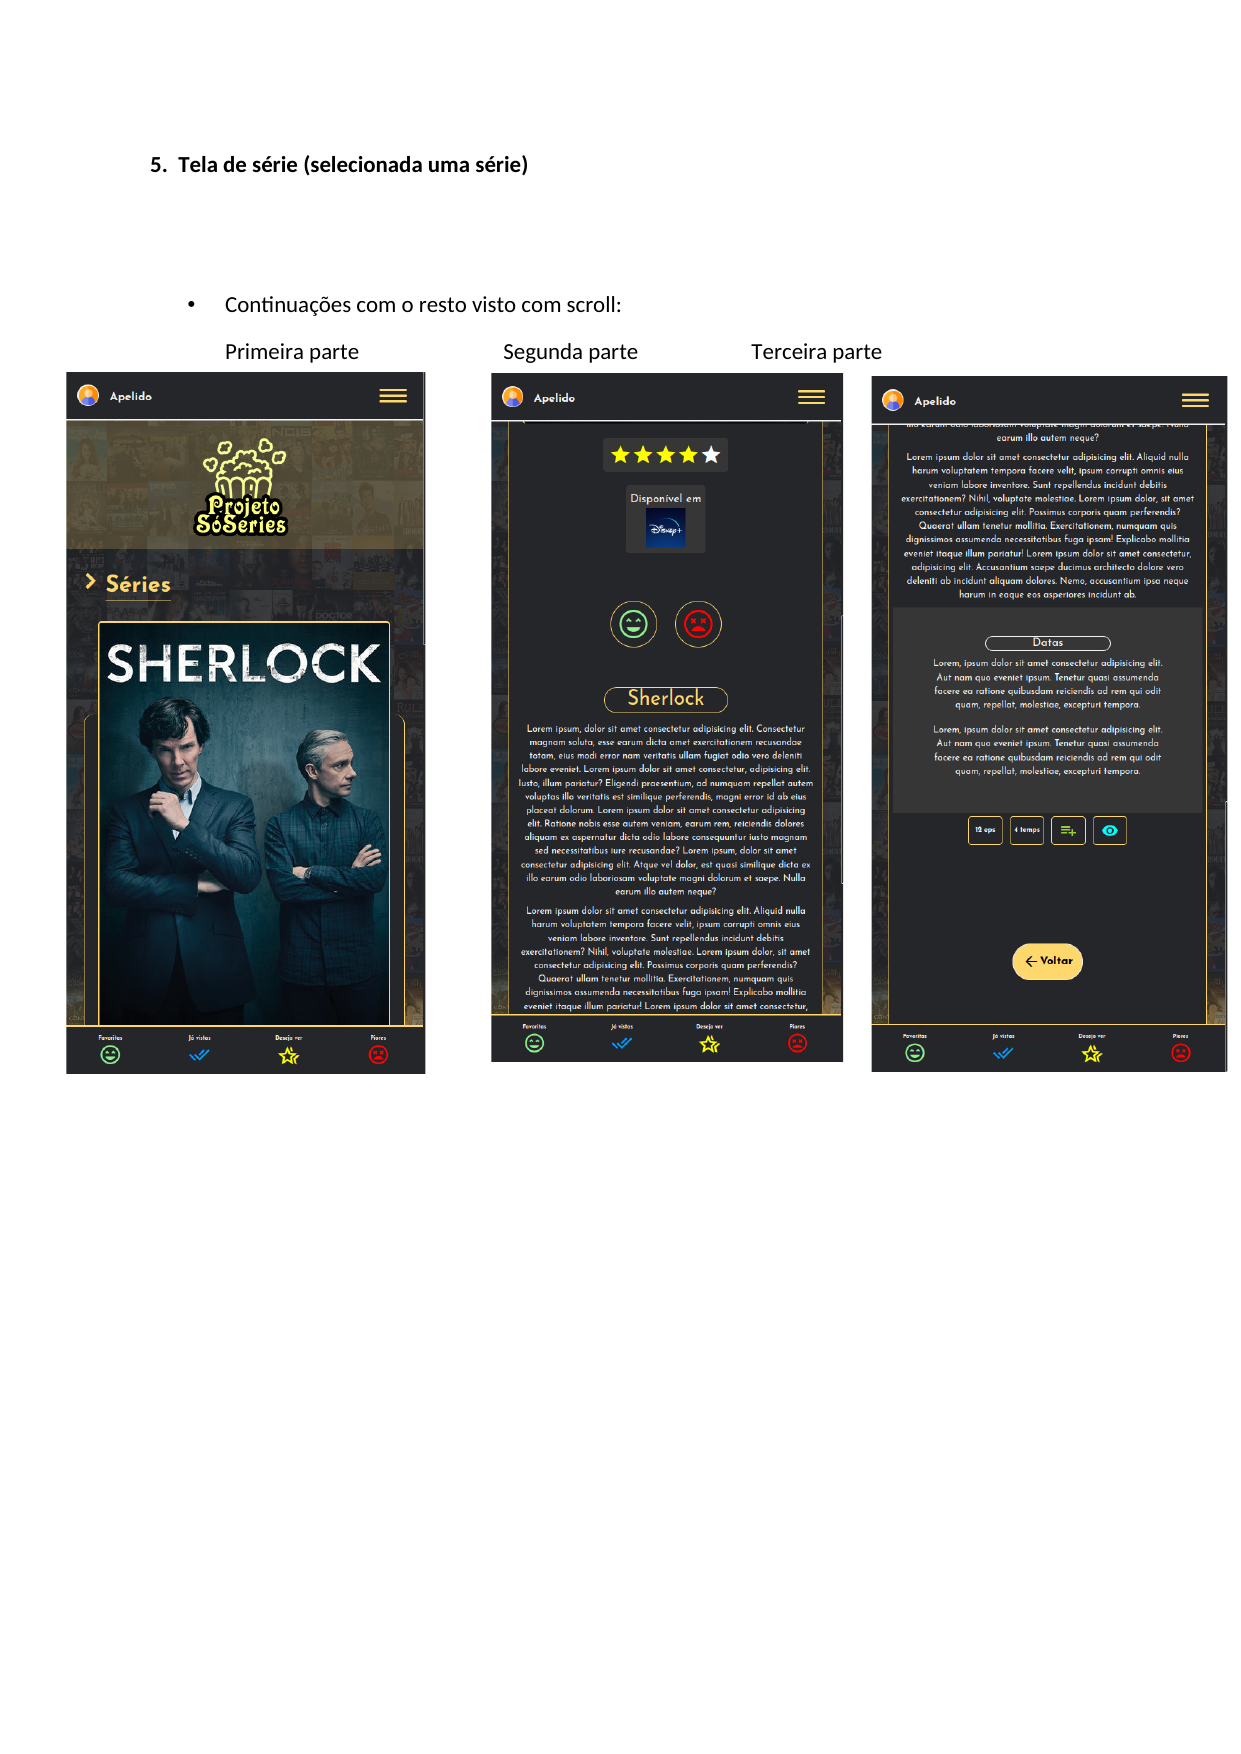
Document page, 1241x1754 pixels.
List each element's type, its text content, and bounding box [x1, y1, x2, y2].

list Continuações com o resto visto com scroll: [187, 291, 1090, 319]
picture [491, 373, 844, 1062]
list Primeira parte Segunda parte Terceira parte [187, 337, 1090, 366]
picture [66, 372, 426, 1074]
picture [871, 376, 1228, 1072]
text 5. Tela de série (selecionada uma série) [150, 150, 1090, 178]
